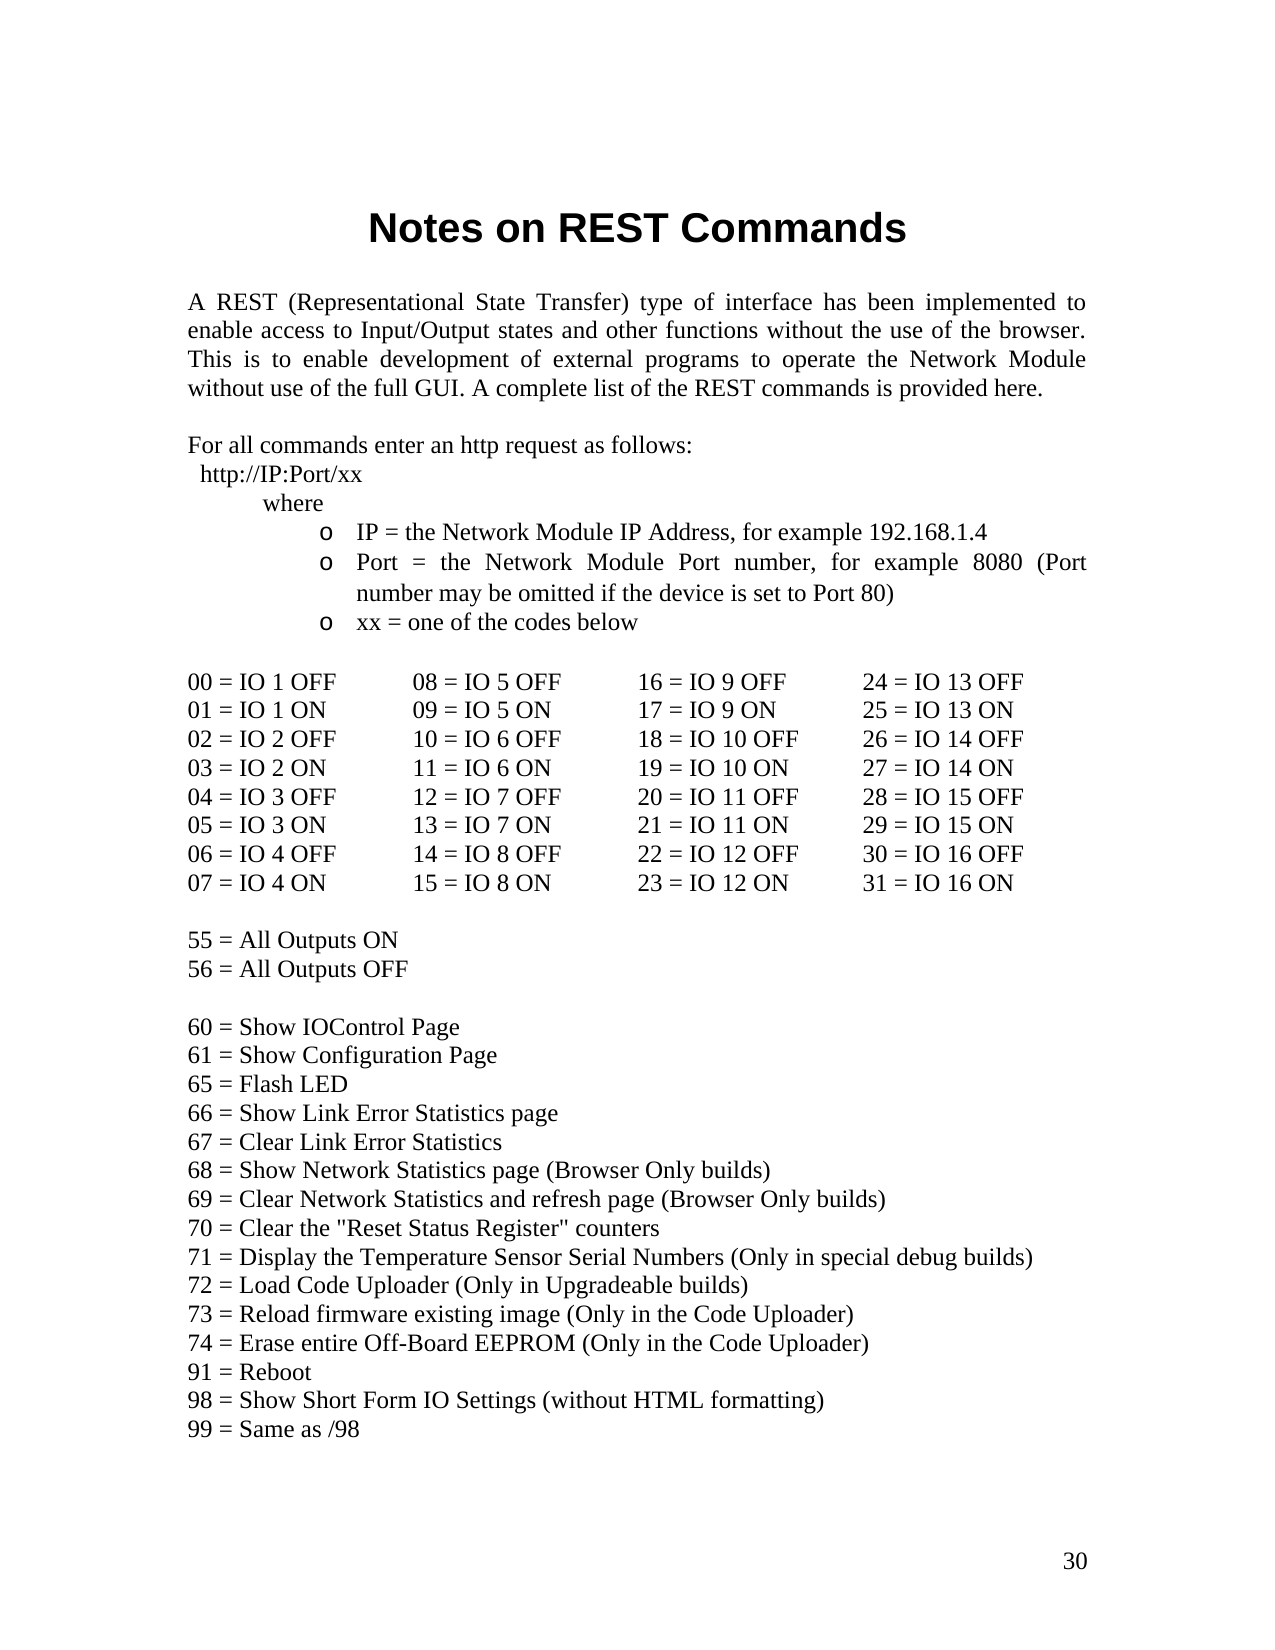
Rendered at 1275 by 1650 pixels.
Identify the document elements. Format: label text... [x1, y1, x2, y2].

list Port = the Network Module Port number, for example 8080 (Port number may be omitted if the device is set to Port 80) [319, 547, 1087, 607]
text 07 = IO 4 ON 15 = IO 8 ON 23 = IO 12 ON 31 = IO 16 ON [187, 868, 1087, 897]
text 01 = IO 1 ON 09 = IO 5 ON 17 = IO 9 ON 25 = IO 13 ON [187, 695, 1087, 724]
text 67 = Clear Link Error Statistics [187, 1127, 1087, 1155]
text 03 = IO 2 ON 11 = IO 6 ON 19 = IO 10 ON 27 = IO 14 ON [187, 753, 1087, 782]
text 98 = Show Short Form IO Settings (without HTML formatting) [187, 1385, 1087, 1414]
text 69 = Clear Network Statistics and refresh page (Browser Only builds) [187, 1184, 1087, 1213]
text 04 = IO 3 OFF 12 = IO 7 OFF 20 = IO 11 OFF 28 = IO 15 OFF [187, 782, 1087, 810]
text 70 = Clear the "Reset Status Register" counters [187, 1213, 1087, 1242]
text 60 = Show IOControl Page [187, 1012, 1087, 1040]
text A REST (Representational State Transfer) type of interface has been implemented to enable access to Input/Output states and other functions without the use of the browser. This is to enable development of external programs to operate the Network Module without use of the full GUI. A complete list of the REST commands is provided here. [187, 287, 1087, 402]
text 91 = Reboot [187, 1357, 1087, 1385]
text where [262, 488, 1087, 517]
text 02 = IO 2 OFF 10 = IO 6 OFF 18 = IO 10 OFF 26 = IO 14 OFF [187, 724, 1087, 753]
subtitle Notes on REST Commands [187, 204, 1087, 252]
list xx = one of the codes below [319, 607, 1087, 638]
text 00 = IO 1 OFF 08 = IO 5 OFF 16 = IO 9 OFF 24 = IO 13 OFF [187, 667, 1087, 695]
text 66 = Show Link Error Statistics page [187, 1098, 1087, 1127]
text 71 = Display the Temperature Sensor Serial Numbers (Only in special debug builds) [187, 1242, 1087, 1270]
text http://IP:Port/xx [187, 459, 1087, 488]
text For all commands enter an http request as follows: [187, 430, 1087, 459]
text 05 = IO 3 ON 13 = IO 7 ON 21 = IO 11 ON 29 = IO 15 ON [187, 810, 1087, 839]
text 73 = Reload firmware existing image (Only in the Code Uploader) [187, 1299, 1087, 1328]
text 61 = Show Configuration Page [187, 1040, 1087, 1069]
text 68 = Show Network Statistics page (Browser Only builds) [187, 1155, 1087, 1184]
list IP = the Network Module IP Address, for example 192.168.1.4 [319, 517, 1087, 547]
text 74 = Erase entire Off-Board EEPROM (Only in the Code Uploader) [187, 1328, 1087, 1357]
text 65 = Flash LED [187, 1069, 1087, 1098]
text 06 = IO 4 OFF 14 = IO 8 OFF 22 = IO 12 OFF 30 = IO 16 OFF [187, 839, 1087, 868]
text 72 = Load Code Uploader (Only in Upgradeable builds) [187, 1270, 1087, 1299]
text 99 = Same as /98 [187, 1414, 1087, 1443]
text 55 = All Outputs ON [187, 925, 1087, 954]
text 56 = All Outputs OFF [187, 954, 1087, 983]
